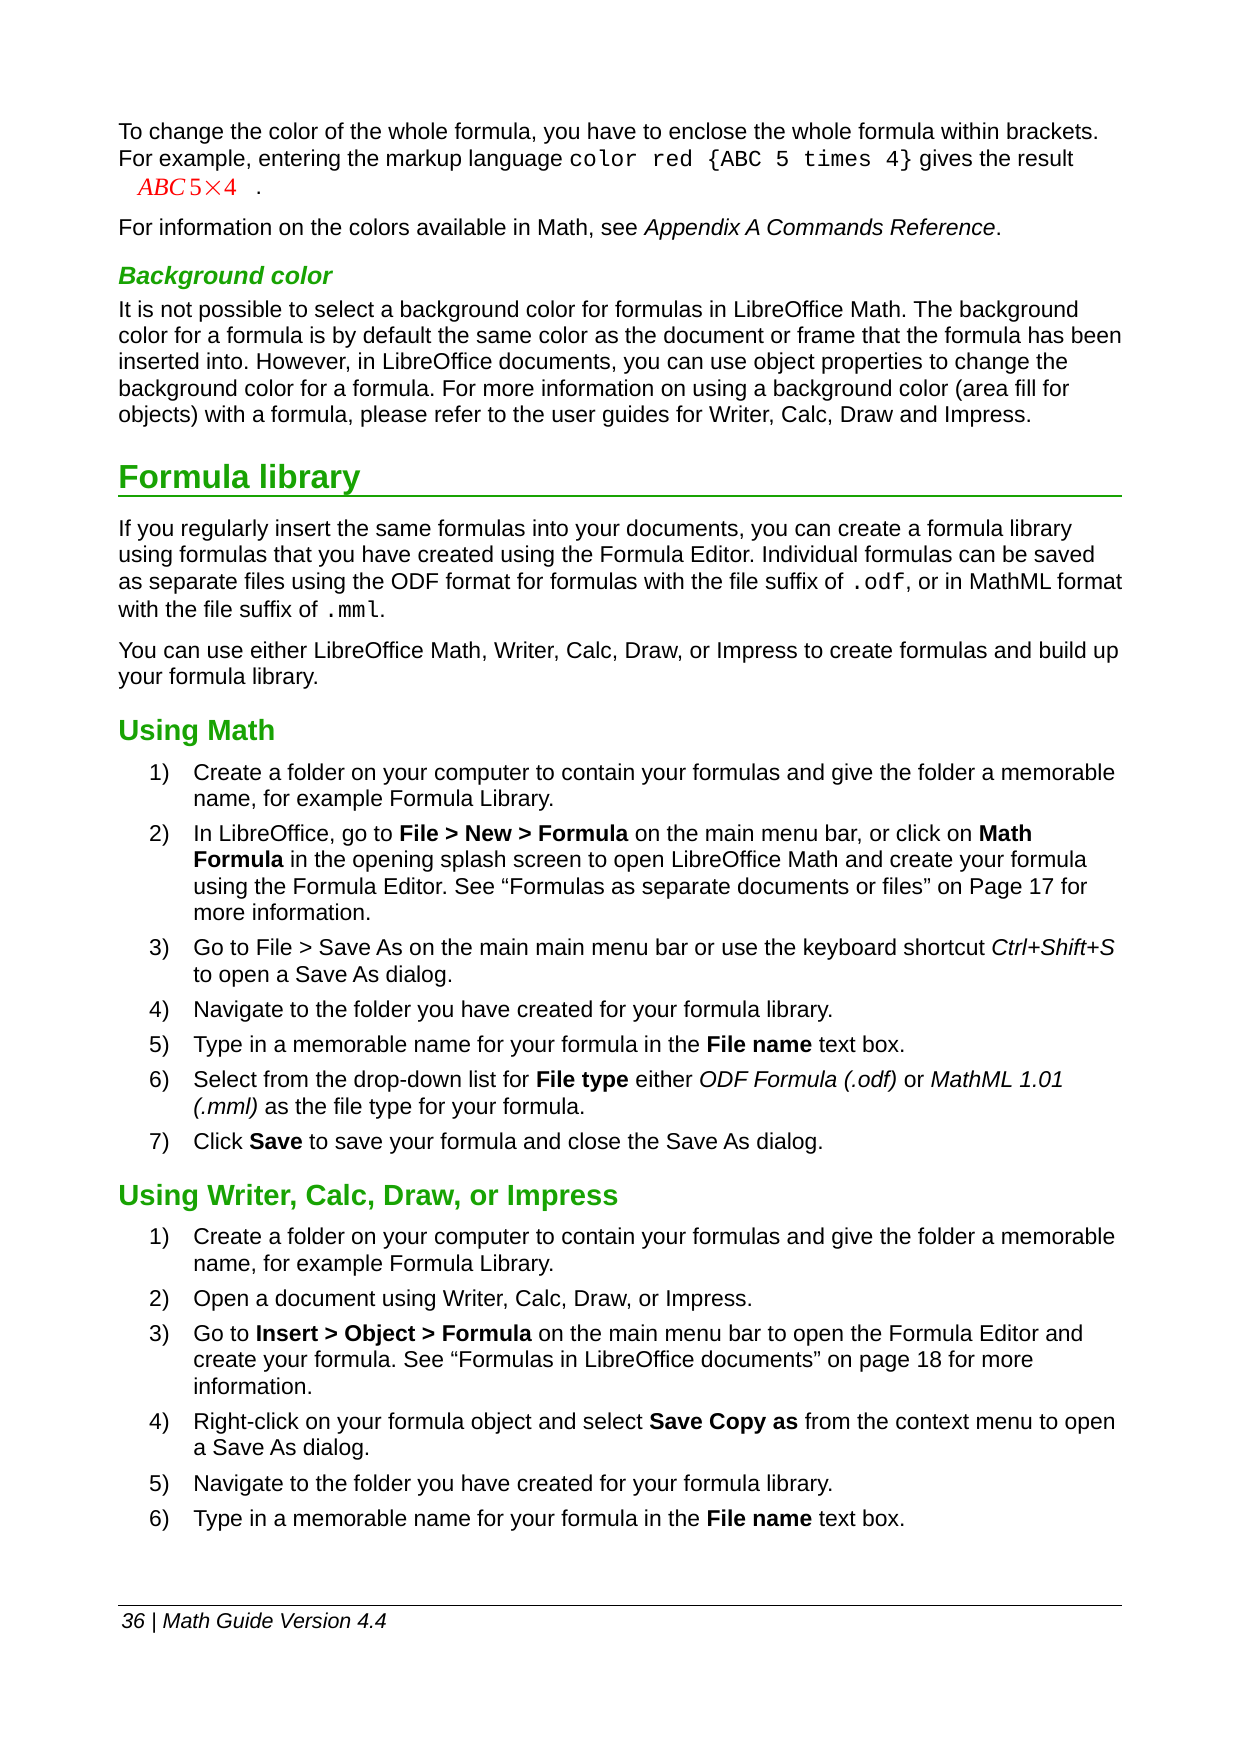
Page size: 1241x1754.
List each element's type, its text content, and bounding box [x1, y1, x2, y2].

subtitle Formula library [118, 457, 1122, 495]
list Click Save to save your formula and close the Save As dialog. [169, 1128, 1122, 1154]
text It is not possible to select a background color for formulas in LibreOffice Math. The background color for a formula is by default the same color as the document or frame that the formula has been inserted into. However, in LibreOffice documents, you can use object properties to change the background color for a formula. For more information on using a background color (area fill for objects) with a formula, please refer to the user guides for Writer, Calc, Draw and Impress. [118, 296, 1122, 427]
subtitle Using Math [118, 713, 1122, 747]
list Go to Insert > Object > Formula on the main menu bar to open the Formula Editor and create your formula. See “Formulas in LibreOffice documents” on page 18 for more information. [169, 1320, 1122, 1399]
list Right-click on your formula object and select Save Copy as from the context menu to open a Save As dialog. [169, 1408, 1122, 1461]
list Create a folder on your computer to contain your formulas and give the folder a memorable name, for example Formula Library. [169, 758, 1122, 811]
list Go to File > Save As on the main main menu bar or use the keyboard shortcut Ctrl+Shift+S to open a Save As dialog. [169, 934, 1122, 987]
list Navigate to the folder you have created for your formula library. [169, 996, 1122, 1022]
list Type in a memorable name for your formula in the File name text box. [169, 1505, 1122, 1531]
list Type in a memorable name for your formula in the File name text box. [169, 1031, 1122, 1057]
list Create a folder on your computer to contain your formulas and give the folder a memorable name, for example Formula Library. [169, 1223, 1122, 1276]
text To change the color of the whole formula, you have to enclose the whole formula within brackets. For example, entering the markup language color red {ABC 5 times 4} gives the result. [118, 118, 1122, 201]
list Navigate to the folder you have created for your formula library. [169, 1469, 1122, 1496]
text For information on the colors available in Math, see Appendix A Commands Reference. [118, 214, 1122, 240]
text If you regularly insert the same formulas into your documents, you can create a formula library using formulas that you have created using the Formula Editor. Individual formulas can be saved as separate files using the ODF format for formulas with the file suffix of .odf, or in MathML format with the file suffix of .mml. [118, 515, 1122, 624]
list Open a document using Writer, Calc, Draw, or Impress. [169, 1285, 1122, 1311]
subtitle Background color [118, 261, 1122, 289]
text You can use either LibreOffice Math, Writer, Calc, Draw, or Impress to create formulas and build up your formula library. [118, 637, 1122, 689]
subtitle Using Writer, Calc, Draw, or Impress [118, 1178, 1122, 1211]
list Select from the drop-down list for File type either ODF Formula (.odf) or MathML 1.01 (.mml) as the file type for your formula. [169, 1066, 1122, 1119]
list In LibreOffice, go to File > New > Formula on the main menu bar, or click on Math Formula in the opening splash screen to open LibreOffice Math and create your formula using the Formula Editor. See “Formulas as separate documents or files” on Page 17 for more information. [169, 820, 1122, 926]
